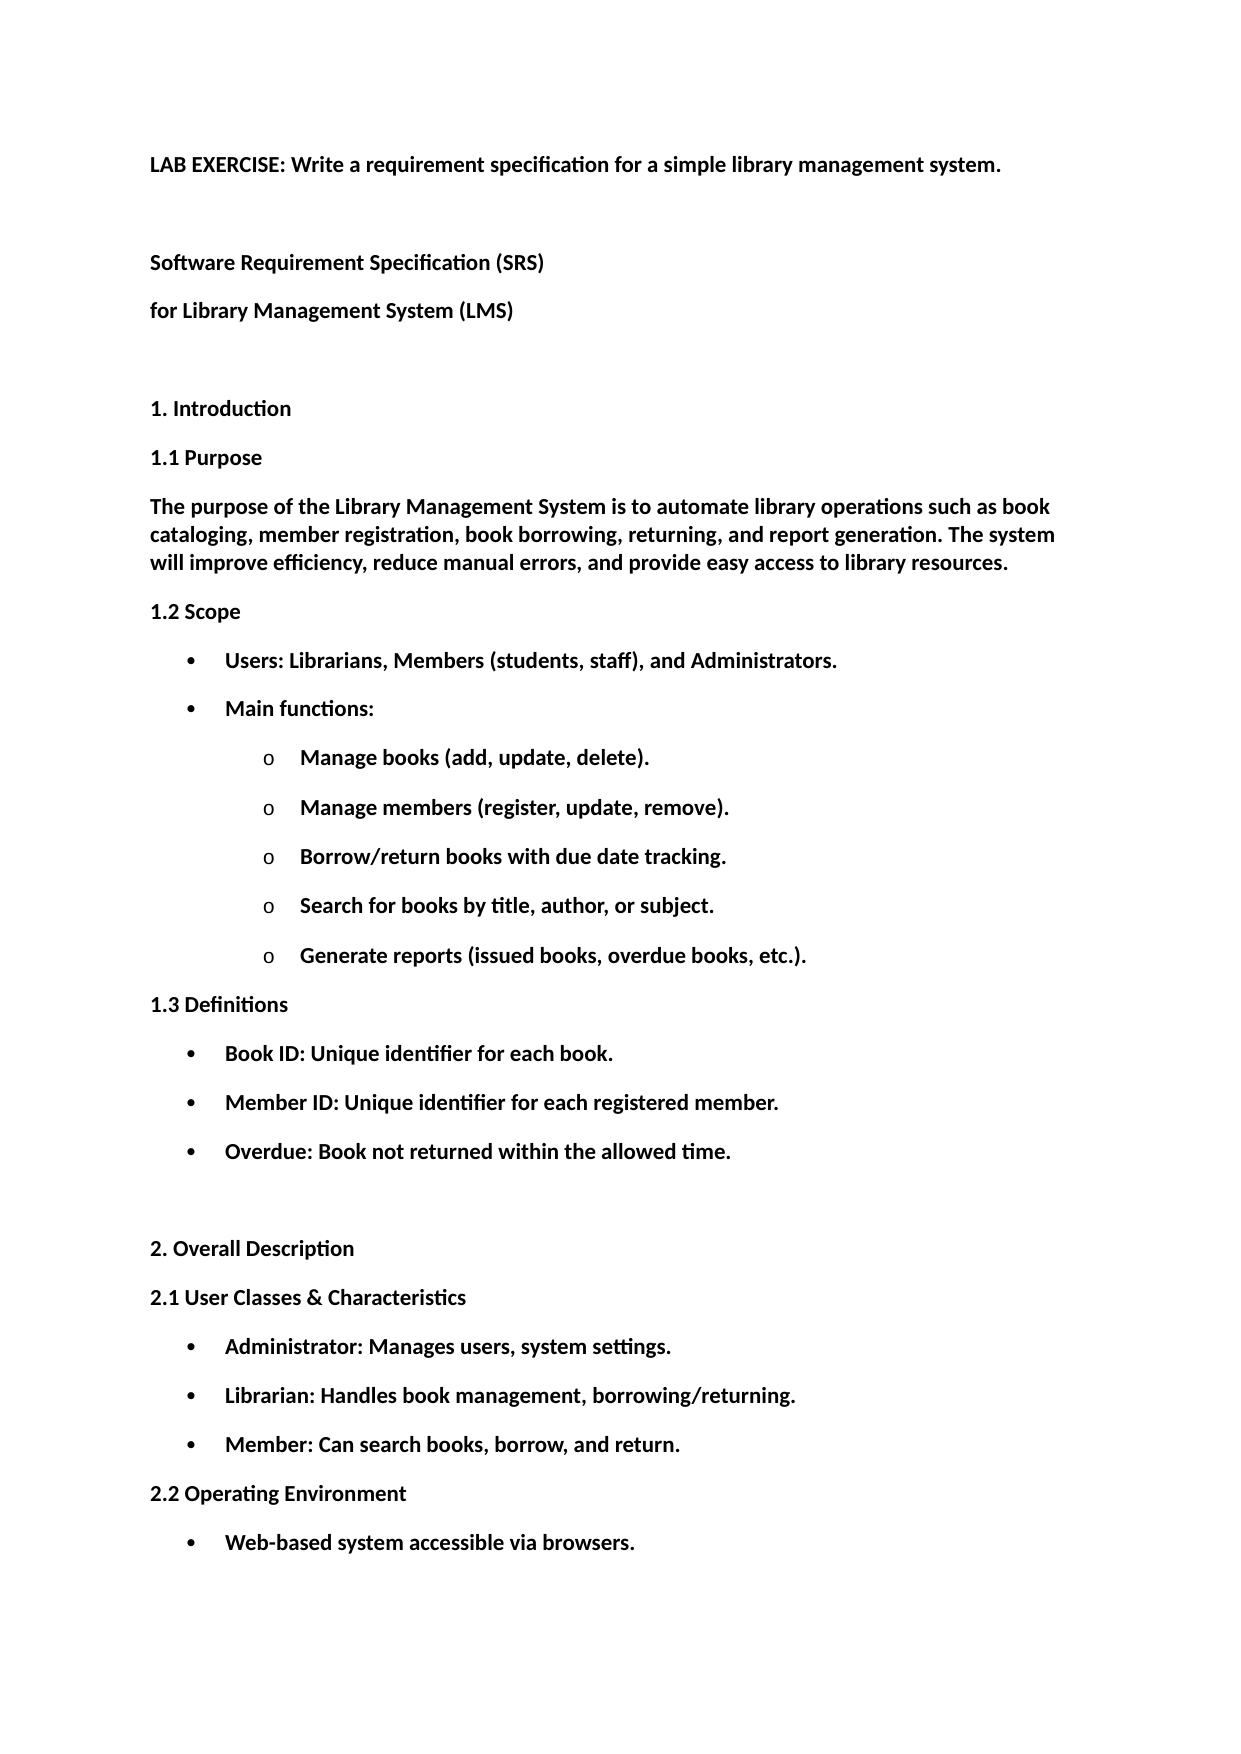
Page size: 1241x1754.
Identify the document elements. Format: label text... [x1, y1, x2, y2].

text 2.2 Operating Environment [150, 1479, 1090, 1507]
text The purpose of the Library Management System is to automate library operations such as book cataloging, member registration, book borrowing, returning, and report generation. The system will improve efficiency, reduce manual errors, and provide easy access to library resources. [150, 492, 1090, 576]
list Web-based system accessible via browsers. [187, 1528, 1090, 1556]
list Search for books by title, author, or subject. [262, 892, 1090, 920]
text 2. Overall Description [150, 1234, 1090, 1263]
text 2.1 User Classes & Characteristics [150, 1283, 1090, 1311]
list Member: Can search books, borrow, and return. [187, 1430, 1090, 1458]
text 1.1 Purpose [150, 443, 1090, 471]
list Borrow/return books with due date tracking. [262, 842, 1090, 871]
text 1. Introduction [150, 394, 1090, 422]
list Administrator: Manages users, system settings. [187, 1332, 1090, 1360]
text 1.3 Definitions [150, 990, 1090, 1018]
text 1.2 Scope [150, 597, 1090, 625]
list Manage members (register, update, remove). [262, 793, 1090, 821]
list Manage books (add, update, delete). [262, 743, 1090, 772]
list Book ID: Unique identifier for each book. [187, 1039, 1090, 1067]
list Users: Librarians, Members (students, staff), and Administrators. [187, 646, 1090, 674]
text LAB EXERCISE: Write a requirement specification for a simple library management system. [150, 150, 1090, 178]
text for Library Management System (LMS) [150, 297, 1090, 324]
list Overdue: Book not returned within the allowed time. [187, 1137, 1090, 1165]
list Librarian: Handles book management, borrowing/returning. [187, 1381, 1090, 1409]
text Software Requirement Specification (SRS) [150, 248, 1090, 276]
list Member ID: Unique identifier for each registered member. [187, 1088, 1090, 1116]
list Main functions: [187, 694, 1090, 723]
list Generate reports (issued books, overdue books, etc.). [262, 941, 1090, 969]
